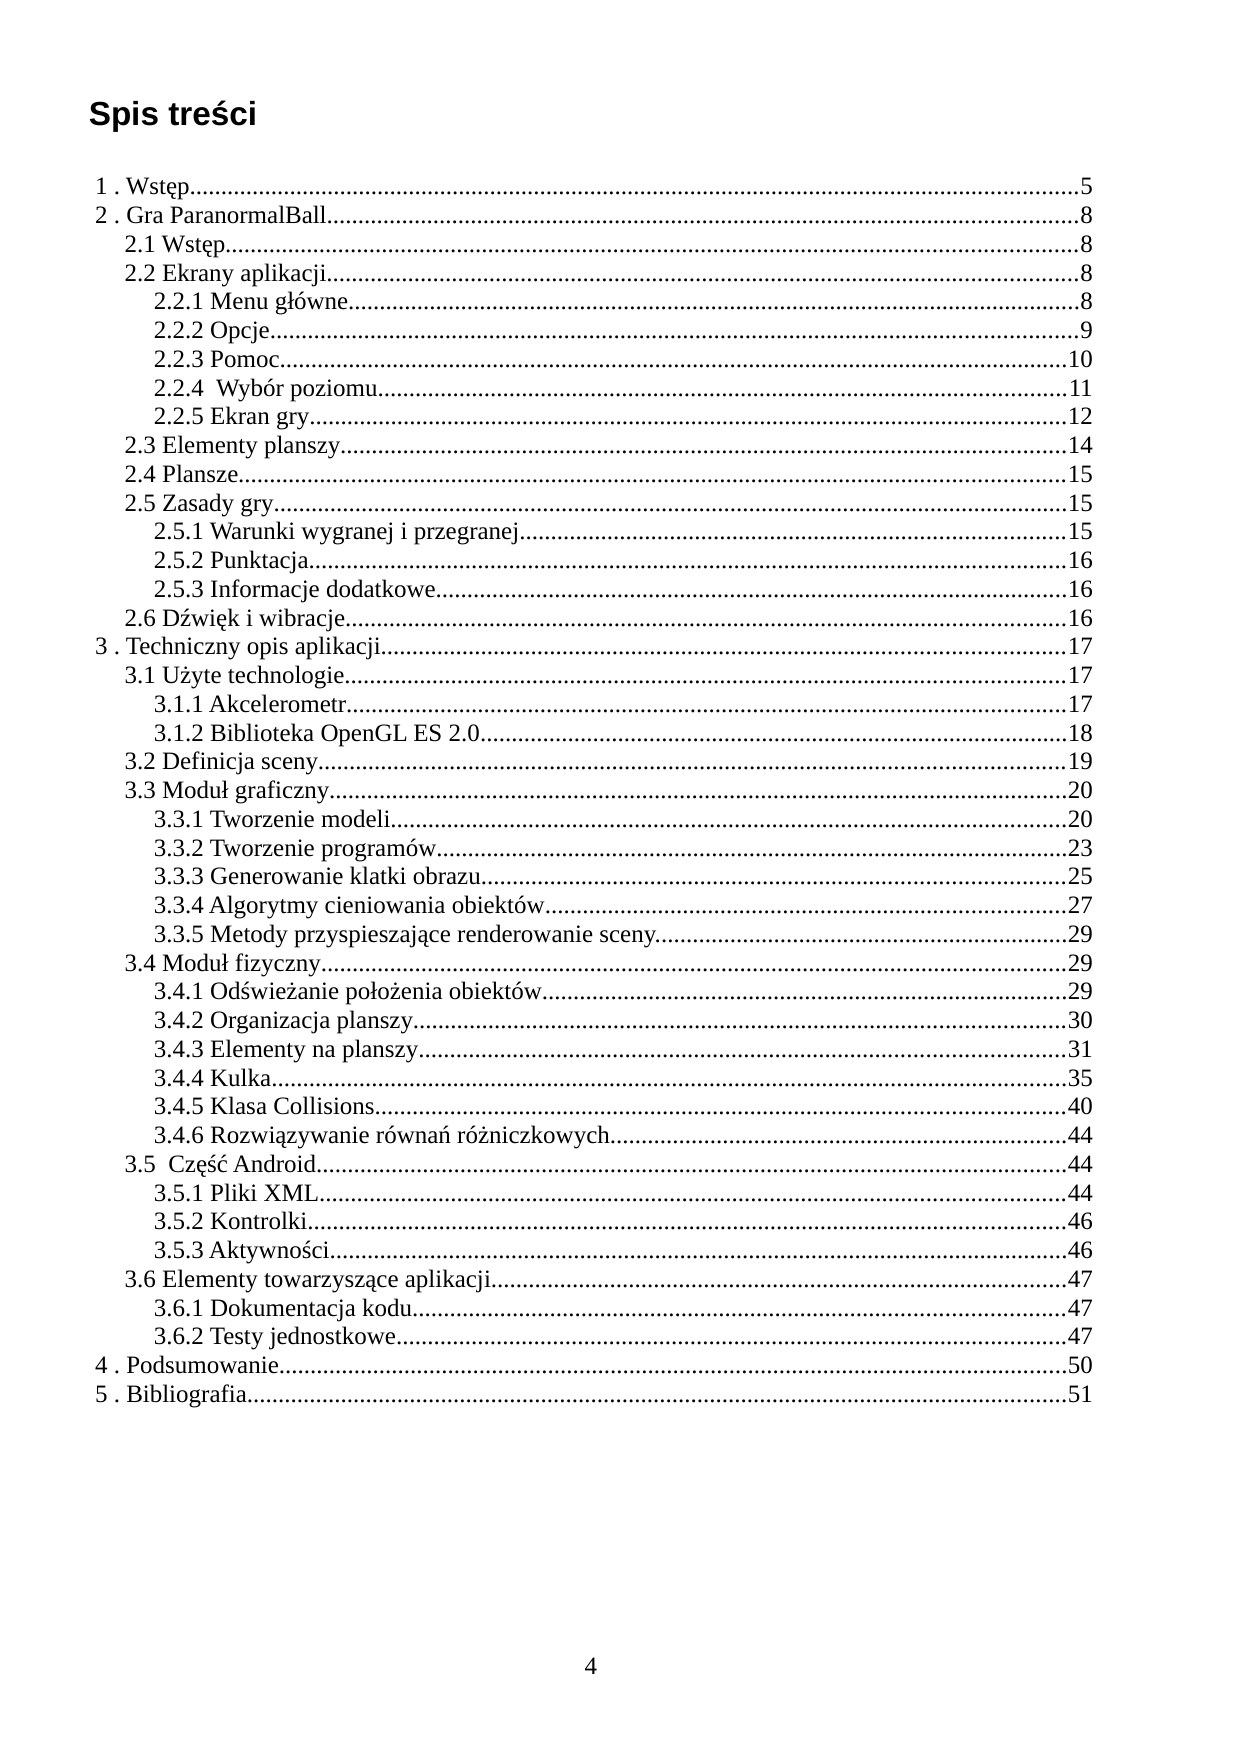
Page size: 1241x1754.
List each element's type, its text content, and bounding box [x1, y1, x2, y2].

text 3.3 Moduł graficzny 20 [118, 775, 1093, 804]
text 3.5.2 Kontrolki 46 [147, 1206, 1093, 1235]
text 2.2.2 Opcje 9 [147, 315, 1093, 344]
text 3.6 Elementy towarzyszące aplikacji 47 [118, 1264, 1093, 1293]
text 2.2.1 Menu główne 8 [147, 286, 1093, 315]
text 3.1.2 Biblioteka OpenGL ES 2.0 18 [147, 718, 1093, 746]
text 3.3.4 Algorytmy cieniowania obiektów 27 [147, 890, 1093, 919]
text 2.2.3 Pomoc 10 [147, 344, 1093, 373]
text 3.3.5 Metody przyspieszające renderowanie sceny. 29 [147, 919, 1093, 948]
text 2.2 Ekrany aplikacji 8 [118, 258, 1093, 286]
text 2.4 Plansze 15 [118, 459, 1093, 488]
text 3.4.6 Rozwiązywanie równań różniczkowych 44 [147, 1120, 1093, 1149]
text 3.4.4 Kulka 35 [147, 1063, 1093, 1091]
text 2.6 Dźwięk i wibracje 16 [118, 603, 1093, 631]
text 2 . Gra ParanormalBall 8 [88, 200, 1093, 229]
text 3.4.1 Odświeżanie położenia obiektów 29 [147, 976, 1093, 1005]
text 3.3.2 Tworzenie programów 23 [147, 833, 1093, 861]
text 2.5.2 Punktacja 16 [147, 545, 1093, 574]
text 3.1 Użyte technologie 17 [118, 660, 1093, 689]
text 3.5.1 Pliki XML 44 [147, 1178, 1093, 1206]
text 2.5 Zasady gry 15 [118, 488, 1093, 516]
subtitle Spis treści [88, 94, 1093, 133]
text 3.5.3 Aktywności 46 [147, 1235, 1093, 1264]
text 3.4.3 Elementy na planszy 31 [147, 1034, 1093, 1063]
text 3.2 Definicja sceny 19 [118, 746, 1093, 775]
text 3.4.2 Organizacja planszy 30 [147, 1005, 1093, 1034]
text 1 . Wstęp 5 [88, 171, 1093, 200]
text 3.6.2 Testy jednostkowe 47 [147, 1321, 1093, 1350]
text 2.5.1 Warunki wygranej i przegranej 15 [147, 516, 1093, 545]
text 2.1 Wstęp 8 [118, 229, 1093, 258]
text 5 . Bibliografia 51 [88, 1379, 1093, 1408]
text 3.4 Moduł fizyczny 29 [118, 948, 1093, 976]
text 2.2.4 Wybór poziomu 11 [147, 373, 1093, 401]
text 3 . Techniczny opis aplikacji 17 [88, 631, 1093, 660]
text 3.3.3 Generowanie klatki obrazu 25 [147, 861, 1093, 890]
text 3.3.1 Tworzenie modeli 20 [147, 804, 1093, 833]
text 2.3 Elementy planszy 14 [118, 430, 1093, 459]
text 3.4.5 Klasa Collisions 40 [147, 1091, 1093, 1120]
text 3.5 Część Android 44 [118, 1149, 1093, 1178]
text 3.1.1 Akcelerometr 17 [147, 689, 1093, 718]
text 4 . Podsumowanie 50 [88, 1350, 1093, 1379]
text 3.6.1 Dokumentacja kodu 47 [147, 1293, 1093, 1321]
text 2.2.5 Ekran gry 12 [147, 401, 1093, 430]
text 2.5.3 Informacje dodatkowe 16 [147, 574, 1093, 603]
